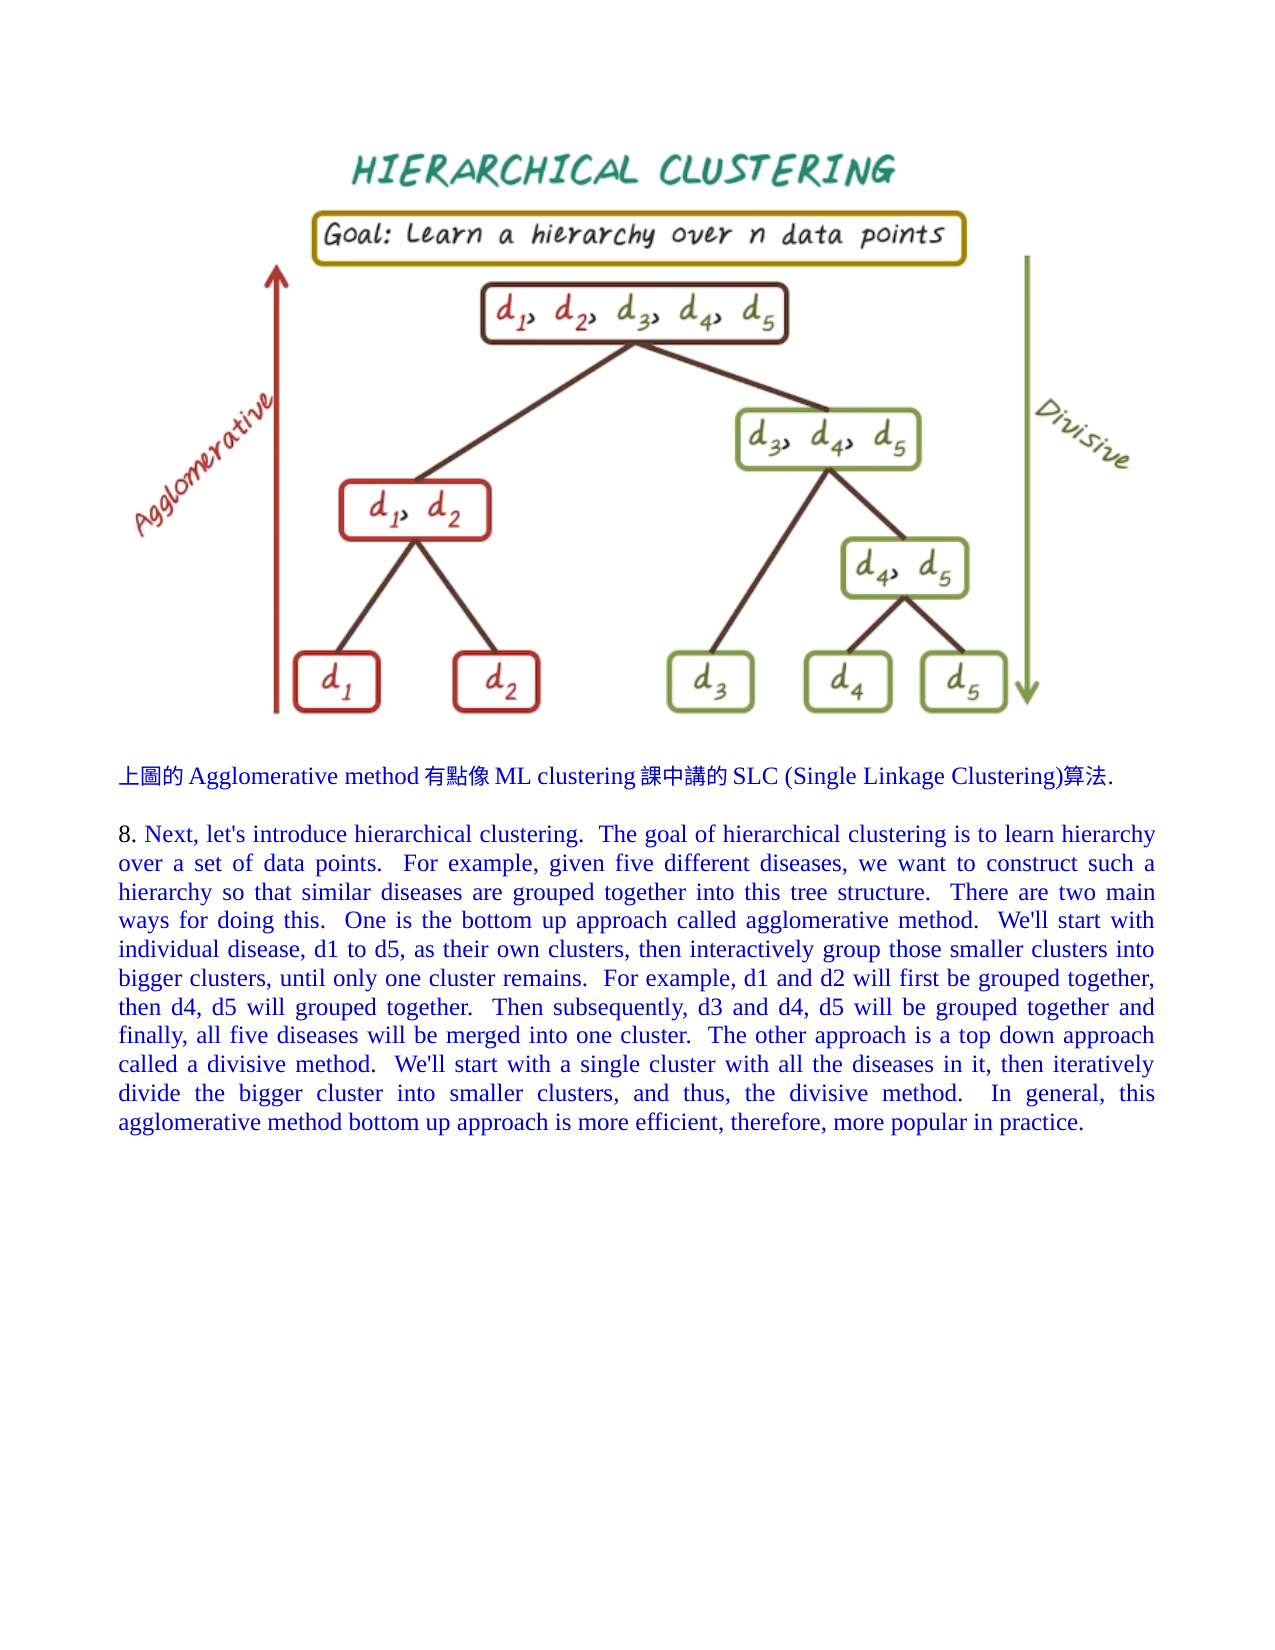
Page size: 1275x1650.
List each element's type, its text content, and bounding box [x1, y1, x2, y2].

picture [118, 146, 1157, 731]
text 上圖的Agglomerative method有點像ML clustering課中講的SLC (Single Linkage Clustering)算法. [118, 759, 1157, 791]
text 8. Next, let's introduce hierarchical clustering. The goal of hierarchical clustering is to learn hierarchy over a set of data points. For example, given five different diseases, we want to construct such a hierarchy so that similar diseases are grouped together into this tree structure. There are two main ways for doing this. One is the bottom up approach called agglomerative method. We'll start with individual disease, d1 to d5, as their own clusters, then interactively group those smaller clusters into bigger clusters, until only one cluster remains. For example, d1 and d2 will first be grouped together, then d4, d5 will grouped together. Then subsequently, d3 and d4, d5 will be grouped together and finally, all five diseases will be merged into one cluster. The other approach is a top down approach called a divisive method. We'll start with a single cluster with all the diseases in it, then iteratively divide the bigger cluster into smaller clusters, and thus, the divisive method. In general, this agglomerative method bottom up approach is more efficient, therefore, more popular in practice. [118, 819, 1157, 1136]
